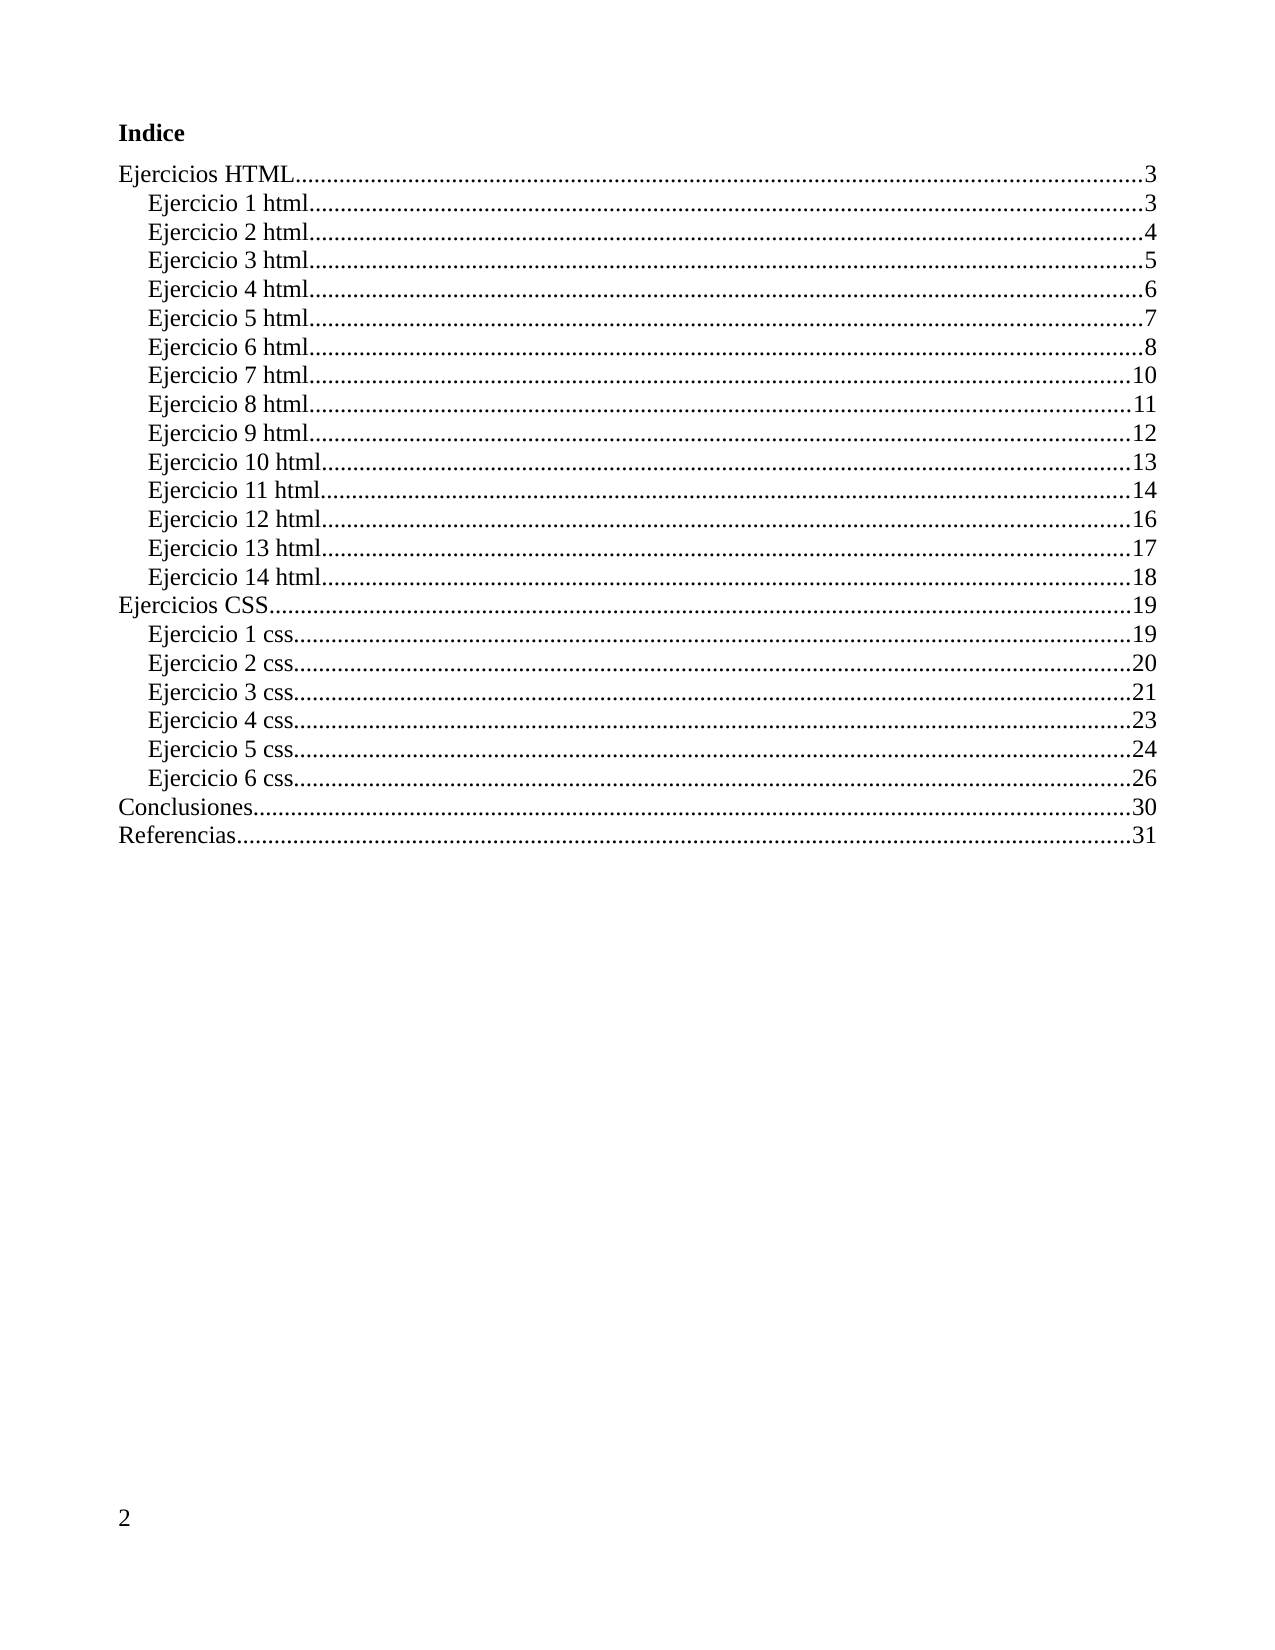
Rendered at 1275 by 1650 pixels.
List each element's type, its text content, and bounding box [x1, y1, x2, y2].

text Ejercicio 14 html 18 [148, 562, 1157, 591]
text Ejercicio 12 html 16 [148, 504, 1157, 533]
text Ejercicio 1 css 19 [148, 619, 1157, 648]
text Ejercicios HTML 3 [118, 159, 1157, 188]
text Ejercicio 11 html 14 [148, 476, 1157, 504]
text Referencias 31 [118, 821, 1157, 849]
text Ejercicio 8 html 11 [148, 389, 1157, 418]
text Ejercicio 10 html 13 [148, 447, 1157, 476]
text Ejercicio 4 html 6 [148, 274, 1157, 303]
text Ejercicio 6 css 26 [148, 763, 1157, 792]
text Ejercicio 5 css 24 [148, 734, 1157, 763]
text Ejercicio 13 html 17 [148, 533, 1157, 562]
text Ejercicio 1 html 3 [148, 188, 1157, 217]
subtitle Indice [118, 118, 1157, 147]
text Ejercicio 5 html 7 [148, 303, 1157, 332]
text Ejercicio 6 html 8 [148, 332, 1157, 361]
text Ejercicio 4 css 23 [148, 706, 1157, 734]
text Ejercicio 9 html 12 [148, 418, 1157, 447]
text Ejercicio 2 html 4 [148, 217, 1157, 246]
text Ejercicio 2 css 20 [148, 648, 1157, 677]
text Ejercicios CSS 19 [118, 591, 1157, 619]
text Conclusiones 30 [118, 792, 1157, 821]
text Ejercicio 3 css 21 [148, 677, 1157, 706]
text Ejercicio 3 html 5 [148, 246, 1157, 274]
text Ejercicio 7 html 10 [148, 361, 1157, 389]
